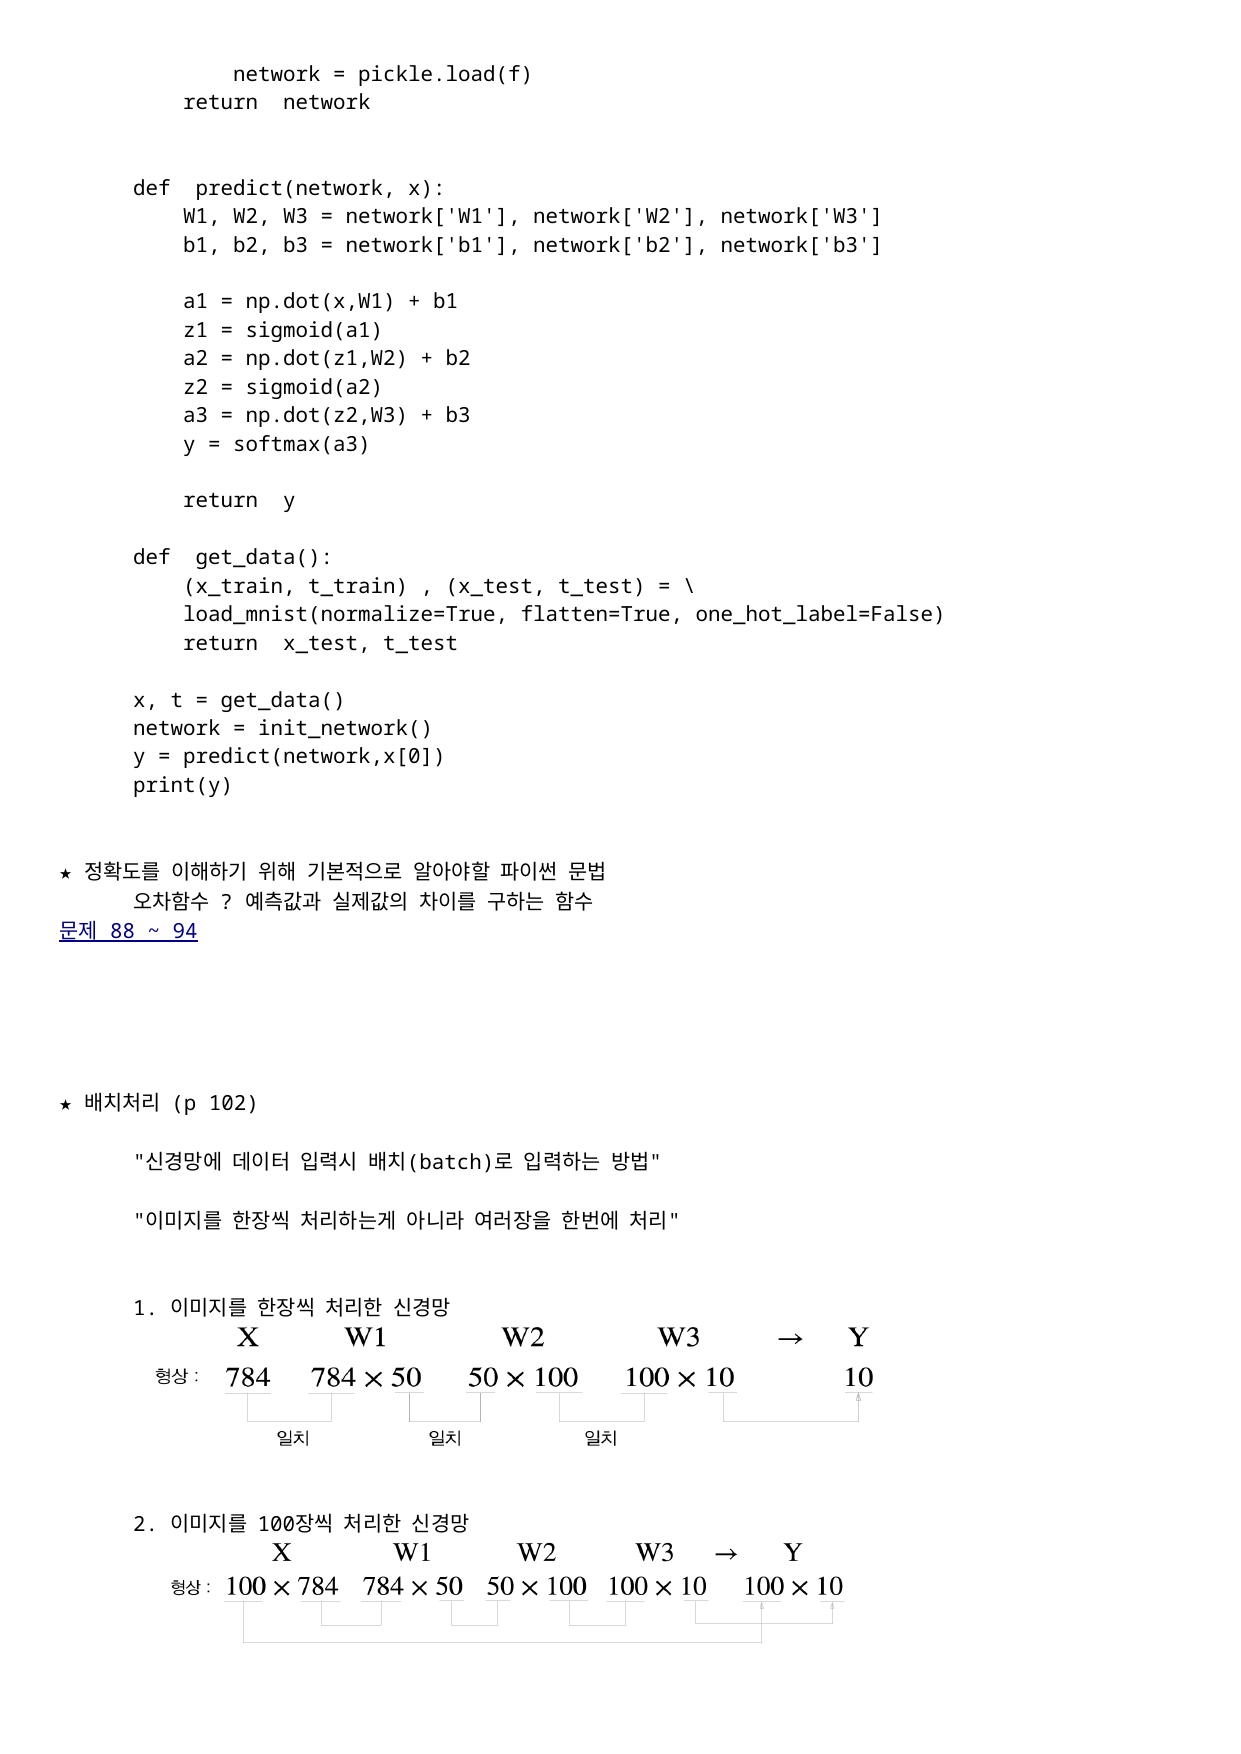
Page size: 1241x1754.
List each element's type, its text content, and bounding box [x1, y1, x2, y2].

picture [165, 1537, 853, 1653]
text a2 = np.dot(z1,W2) + b2 [59, 343, 1181, 372]
text def get_data(): [59, 542, 1181, 571]
text print(y) [59, 770, 1181, 798]
text ★ 배치처리 (p 102) [59, 1087, 1181, 1117]
picture [151, 1321, 884, 1451]
text 오차함수 ? 예측값과 실제값의 차이를 구하는 함수 [59, 886, 1181, 916]
text z2 = sigmoid(a2) [59, 372, 1181, 400]
text "신경망에 데이터 입력시 배치(batch)로 입력하는 방법" [59, 1145, 1181, 1176]
text def predict(network, x): [59, 173, 1181, 201]
text W1, W2, W3 = network['W1'], network['W2'], network['W3'] [59, 201, 1181, 230]
text y = predict(network,x[0]) [59, 742, 1181, 770]
text 2. 이미지를 100장씩 처리한 신경망 [59, 1507, 1181, 1537]
text z1 = sigmoid(a1) [59, 315, 1181, 343]
text y = softmax(a3) [59, 429, 1181, 457]
text (x_train, t_train) , (x_test, t_test) = \ [59, 571, 1181, 599]
text 문제 88 ~ 94 [59, 916, 1181, 944]
text a3 = np.dot(z2,W3) + b3 [59, 400, 1181, 429]
text b1, b2, b3 = network['b1'], network['b2'], network['b3'] [59, 230, 1181, 258]
text return y [59, 486, 1181, 514]
text ★ 정확도를 이해하기 위해 기본적으로 알아야할 파이썬 문법 [59, 855, 1181, 886]
text 1. 이미지를 한장씩 처리한 신경망 [59, 1291, 1181, 1322]
text x, t = get_data() [59, 685, 1181, 713]
text network = pickle.load(f) [59, 59, 1181, 87]
text a1 = np.dot(x,W1) + b1 [59, 287, 1181, 315]
text load_mnist(normalize=True, flatten=True, one_hot_label=False) [59, 599, 1181, 628]
text return x_test, t_test [59, 628, 1181, 656]
text network = init_network() [59, 713, 1181, 742]
text "이미지를 한장씩 처리하는게 아니라 여러장을 한번에 처리" [59, 1204, 1181, 1234]
text return network [59, 87, 1181, 116]
